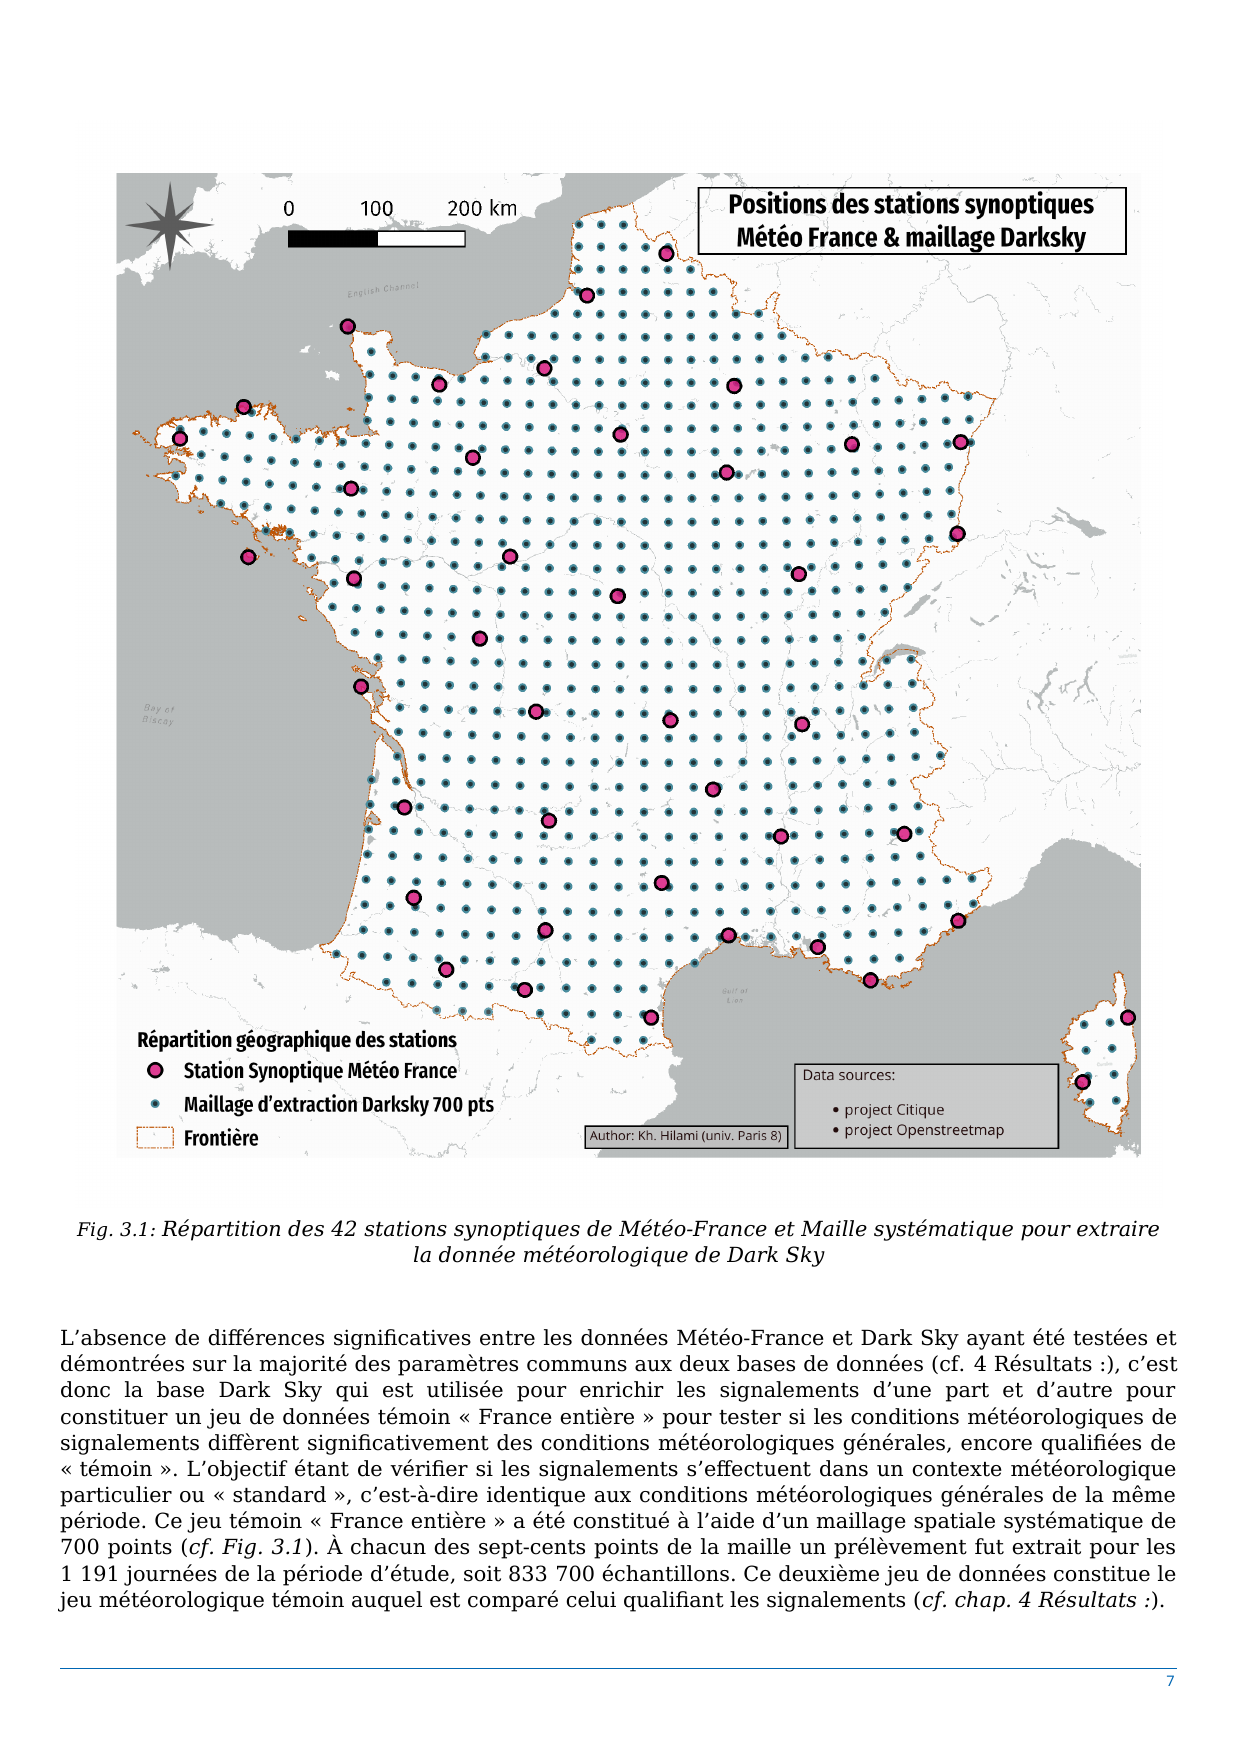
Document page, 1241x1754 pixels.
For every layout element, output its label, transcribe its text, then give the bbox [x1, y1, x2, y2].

text Fig. 3.1: Répartition des 42 stations synoptiques de Météo-France et Maille systématique pour extraire la donnée météorologique de Dark Sky [72, 117, 1165, 1267]
text L’absence de différences significatives entre les données Météo-France et Dark Sky ayant été testées et démontrées sur la majorité des paramètres communs aux deux bases de données (cf. 4 Résultats :), c’est donc la base Dark Sky qui est utilisée pour enrichir les signalements d’une part et d’autre pour constituer un jeu de données témoin « France entière » pour tester si les conditions météorologiques de signalements diffèrent significativement des conditions météorologiques générales, encore qualifiées de « témoin ». L’objectif étant de vérifier si les signalements s’effectuent dans un contexte météorologique particulier ou « standard », c’est-à-dire identique aux conditions météorologiques générales de la même période. Ce jeu témoin « France entière » a été constitué à l’aide d’un maillage spatiale systématique de 700 points (cf. Fig. 3.1). À chacun des sept-cents points de la maille un prélèvement fut extrait pour les 1 191 journées de la période d’étude, soit 833 700 échantillons. Ce deuxième jeu de données constitue le jeu météorologique témoin auquel est comparé celui qualifiant les signalements (cf. chap. 4 Résultats :). [60, 1326, 1177, 1612]
picture [75, 120, 1163, 1208]
